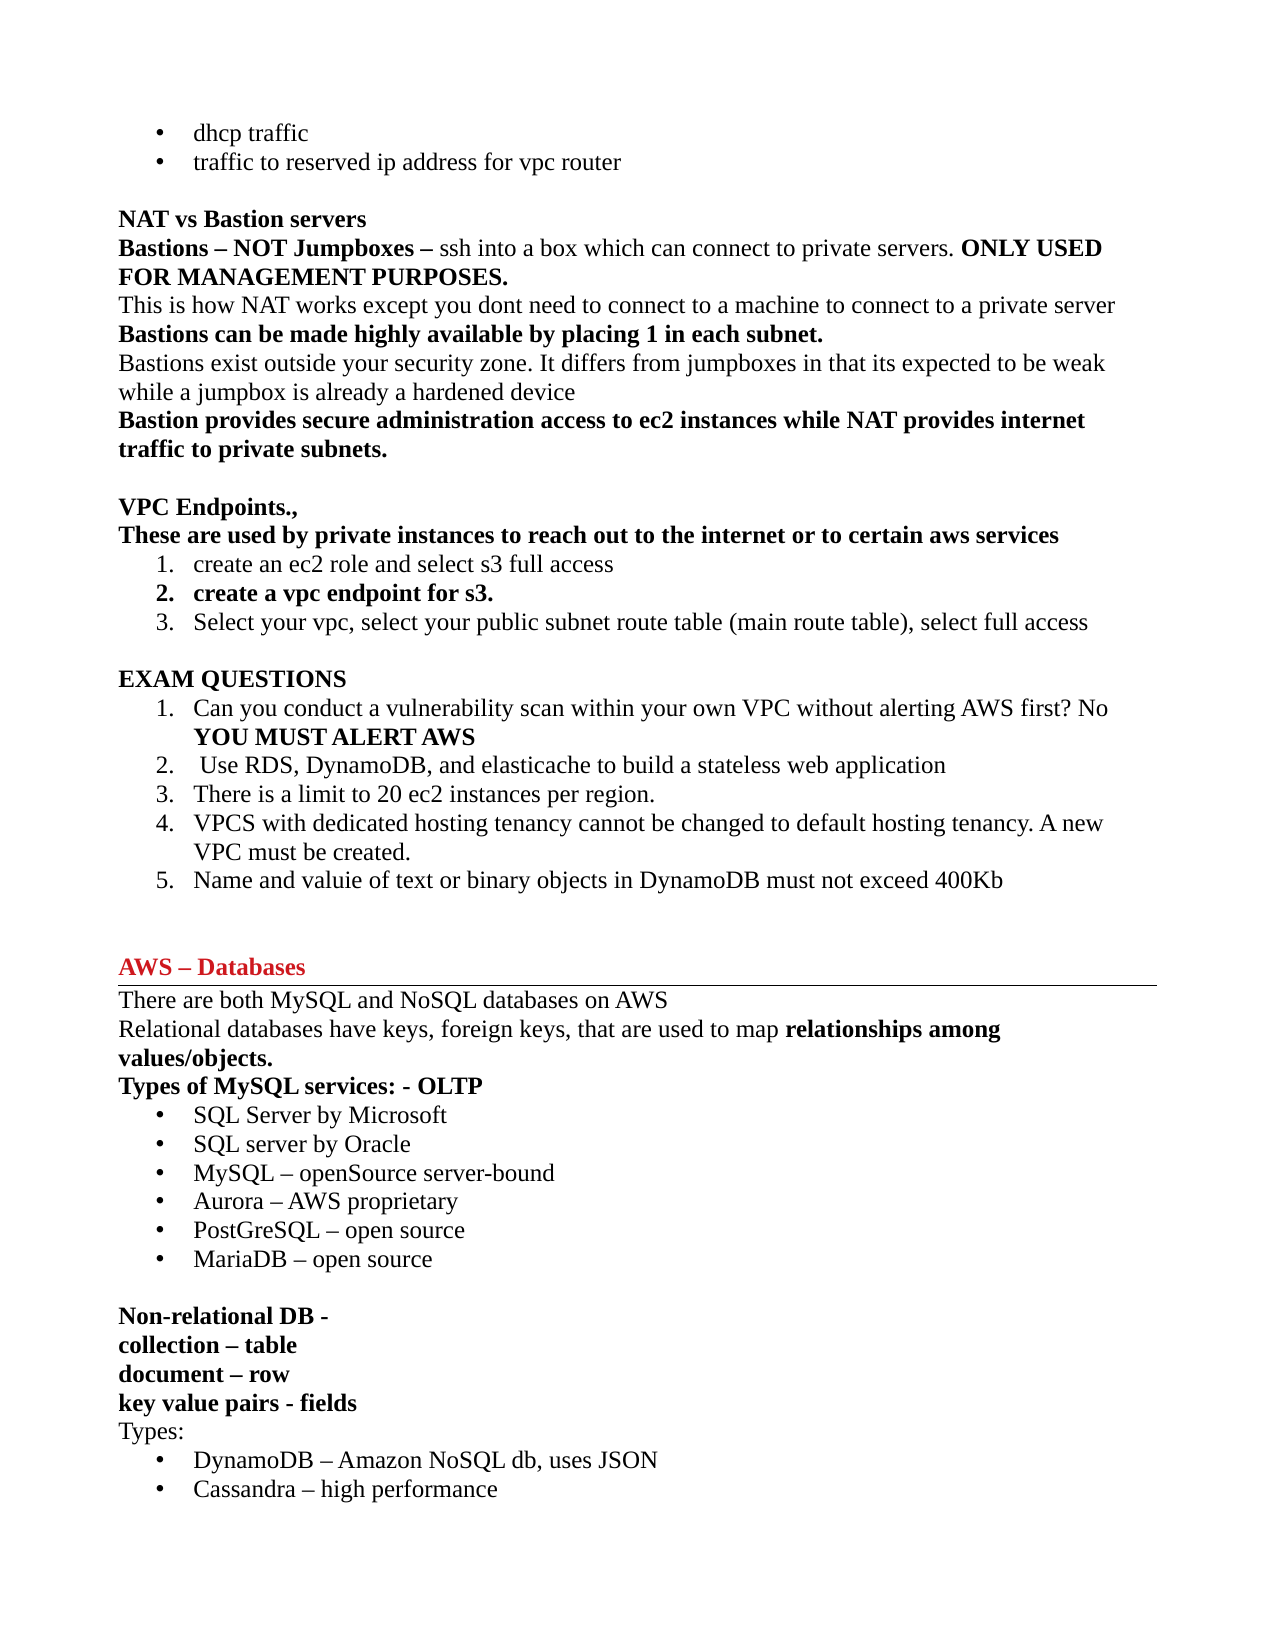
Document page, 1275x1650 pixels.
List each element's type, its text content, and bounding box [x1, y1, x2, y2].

text Relational databases have keys, foreign keys, that are used to map relationships among values/objects. [118, 1014, 1157, 1071]
list There is a limit to 20 ec2 instances per region. [156, 779, 1157, 808]
list Aurora – AWS proprietary [156, 1186, 1157, 1215]
list MySQL – openSource server-bound [156, 1158, 1157, 1186]
text Non-relational DB - [118, 1301, 1157, 1330]
text key value pairs - fields [118, 1388, 1157, 1416]
text VPC Endpoints., [118, 492, 1157, 521]
list traffic to reserved ip address for vpc router [156, 147, 1157, 176]
text Bastions can be made highly available by placing 1 in each subnet. [118, 319, 1157, 348]
text EXAM QUESTIONS [118, 664, 1157, 693]
list create an ec2 role and select s3 full access [156, 549, 1157, 578]
text This is how NAT works except you dont need to connect to a machine to connect to a private server [118, 291, 1157, 319]
list Can you conduct a vulnerability scan within your own VPC without alerting AWS first? No YOU MUST ALERT AWS [156, 693, 1157, 751]
text Bastions – NOT Jumpboxes – ssh into a box which can connect to private servers. ONLY USED FOR MANAGEMENT PURPOSES. [118, 233, 1157, 291]
text These are used by private instances to reach out to the internet or to certain aws services [118, 521, 1157, 549]
list Name and valuie of text or binary objects in DynamoDB must not exceed 400Kb [156, 866, 1157, 894]
text collection – table [118, 1330, 1157, 1359]
text AWS – Databases [118, 952, 1157, 985]
list SQL Server by Microsoft [156, 1100, 1157, 1129]
list Use RDS, DynamoDB, and elasticache to build a stateless web application [156, 751, 1157, 779]
list Cassandra – high performance [156, 1474, 1157, 1503]
text document – row [118, 1359, 1157, 1388]
list Select your vpc, select your public subnet route table (main route table), select full access [156, 607, 1157, 636]
list PostGreSQL – open source [156, 1215, 1157, 1244]
text Bastions exist outside your security zone. It differs from jumpboxes in that its expected to be weak while a jumpbox is already a hardened device [118, 348, 1157, 406]
text Bastion provides secure administration access to ec2 instances while NAT provides internet traffic to private subnets. [118, 406, 1157, 463]
text Types: [118, 1416, 1157, 1445]
text Types of MySQL services: - OLTP [118, 1071, 1157, 1100]
list DynamoDB – Amazon NoSQL db, uses JSON [156, 1445, 1157, 1474]
list dhcp traffic [156, 118, 1157, 147]
text NAT vs Bastion servers [118, 204, 1157, 233]
text There are both MySQL and NoSQL databases on AWS [118, 986, 1157, 1014]
list create a vpc endpoint for s3. [156, 578, 1157, 607]
list SQL server by Oracle [156, 1129, 1157, 1158]
list VPCS with dedicated hosting tenancy cannot be changed to default hosting tenancy. A new VPC must be created. [156, 808, 1157, 866]
list MariaDB – open source [156, 1244, 1157, 1273]
